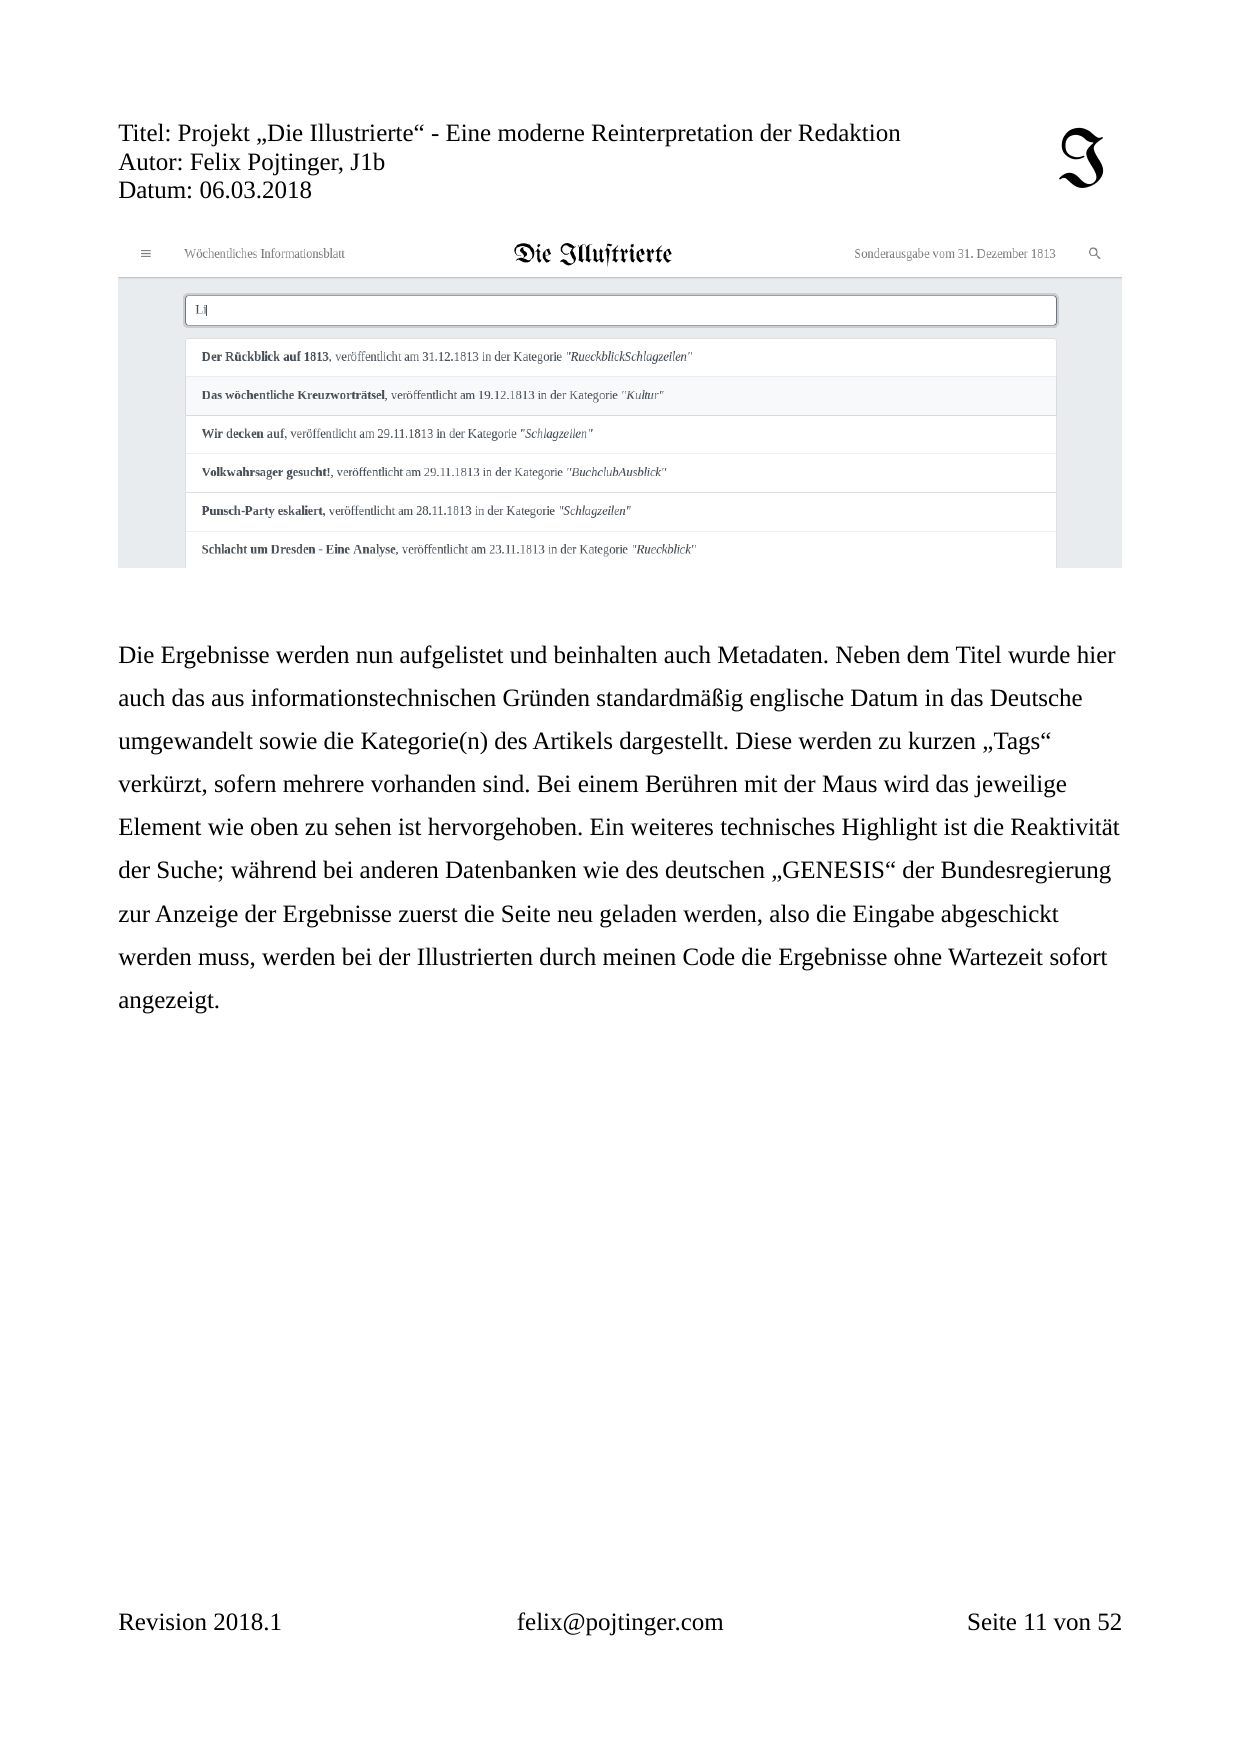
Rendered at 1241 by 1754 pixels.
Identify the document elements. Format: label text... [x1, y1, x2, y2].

picture [1046, 120, 1120, 194]
text Die Ergebnisse werden nun aufgelistet und beinhalten auch Metadaten. Neben dem Titel wurde hier auch das aus informationstechnischen Gründen standardmäßig englische Datum in das Deutsche umgewandelt sowie die Kategorie(n) des Artikels dargestellt. Diese werden zu kurzen „Tags“ verkürzt, sofern mehrere vorhanden sind. Bei einem Berühren mit der Maus wird das jeweilige Element wie oben zu sehen ist hervorgehoben. Ein weiteres technisches Highlight ist die Reaktivität der Suche; während bei anderen Datenbanken wie des deutschen „GENESIS“ der Bundesregierung zur Anzeige der Ergebnisse zuerst die Seite neu geladen werden, also die Eingabe abgeschickt werden muss, werden bei der Illustrierten durch meinen Code die Ergebnisse ohne Wartezeit sofort angezeigt. [118, 640, 1122, 1014]
picture [118, 233, 1123, 568]
